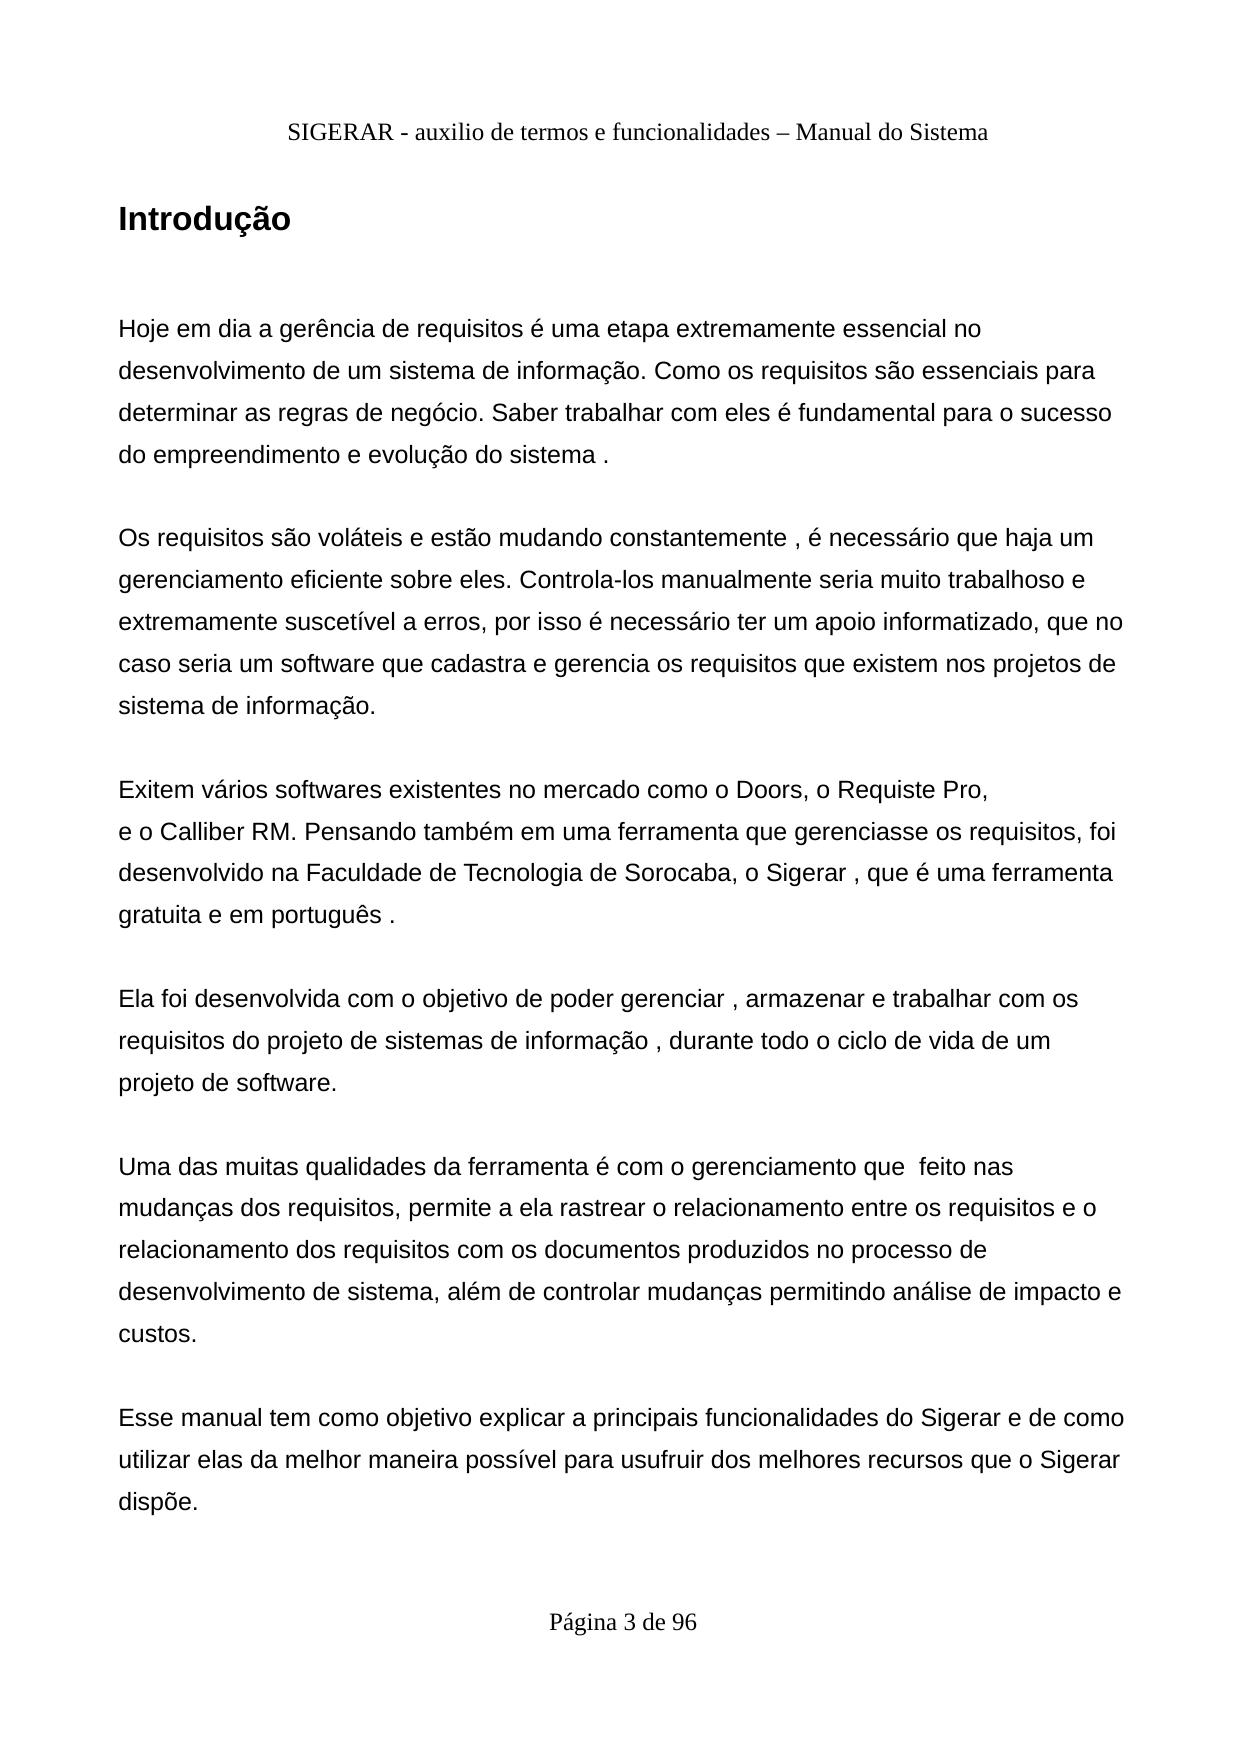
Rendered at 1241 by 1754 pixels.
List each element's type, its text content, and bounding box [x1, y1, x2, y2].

text Exitem vários softwares existentes no mercado como o Doors, o Requiste Pro, [118, 776, 1134, 803]
text e o Calliber RM. Pensando também em uma ferramenta que gerenciasse os requisitos, foi desenvolvido na Faculdade de Tecnologia de Sorocaba, o Sigerar , que é uma ferramenta gratuita e em português . [118, 817, 1134, 929]
text Hoje em dia a gerência de requisitos é uma etapa extremamente essencial no desenvolvimento de um sistema de informação. Como os requisitos são essenciais para determinar as regras de negócio. Saber trabalhar com eles é fundamental para o sucesso do empreendimento e evolução do sistema . [118, 315, 1134, 468]
subtitle Introdução [118, 200, 1134, 238]
text Os requisitos são voláteis e estão mudando constantemente , é necessário que haja um gerenciamento eficiente sobre eles. Controla-los manualmente seria muito trabalhoso e extremamente suscetível a erros, por isso é necessário ter um apoio informatizado, que no caso seria um software que cadastra e gerencia os requisitos que existem nos projetos de sistema de informação. [118, 524, 1134, 720]
text Uma das muitas qualidades da ferramenta é com o gerenciamento que feito nas mudanças dos requisitos, permite a ela rastrear o relacionamento entre os requisitos e o relacionamento dos requisitos com os documentos produzidos no processo de desenvolvimento de sistema, além de controlar mudanças permitindo análise de impacto e custos. [118, 1152, 1134, 1348]
text Esse manual tem como objetivo explicar a principais funcionalidades do Sigerar e de como utilizar elas da melhor maneira possível para usufruir dos melhores recursos que o Sigerar dispõe. [118, 1404, 1134, 1515]
text Ela foi desenvolvida com o objetivo de poder gerenciar , armazenar e trabalhar com os requisitos do projeto de sistemas de informação , durante todo o ciclo de vida de um projeto de software. [118, 985, 1134, 1097]
